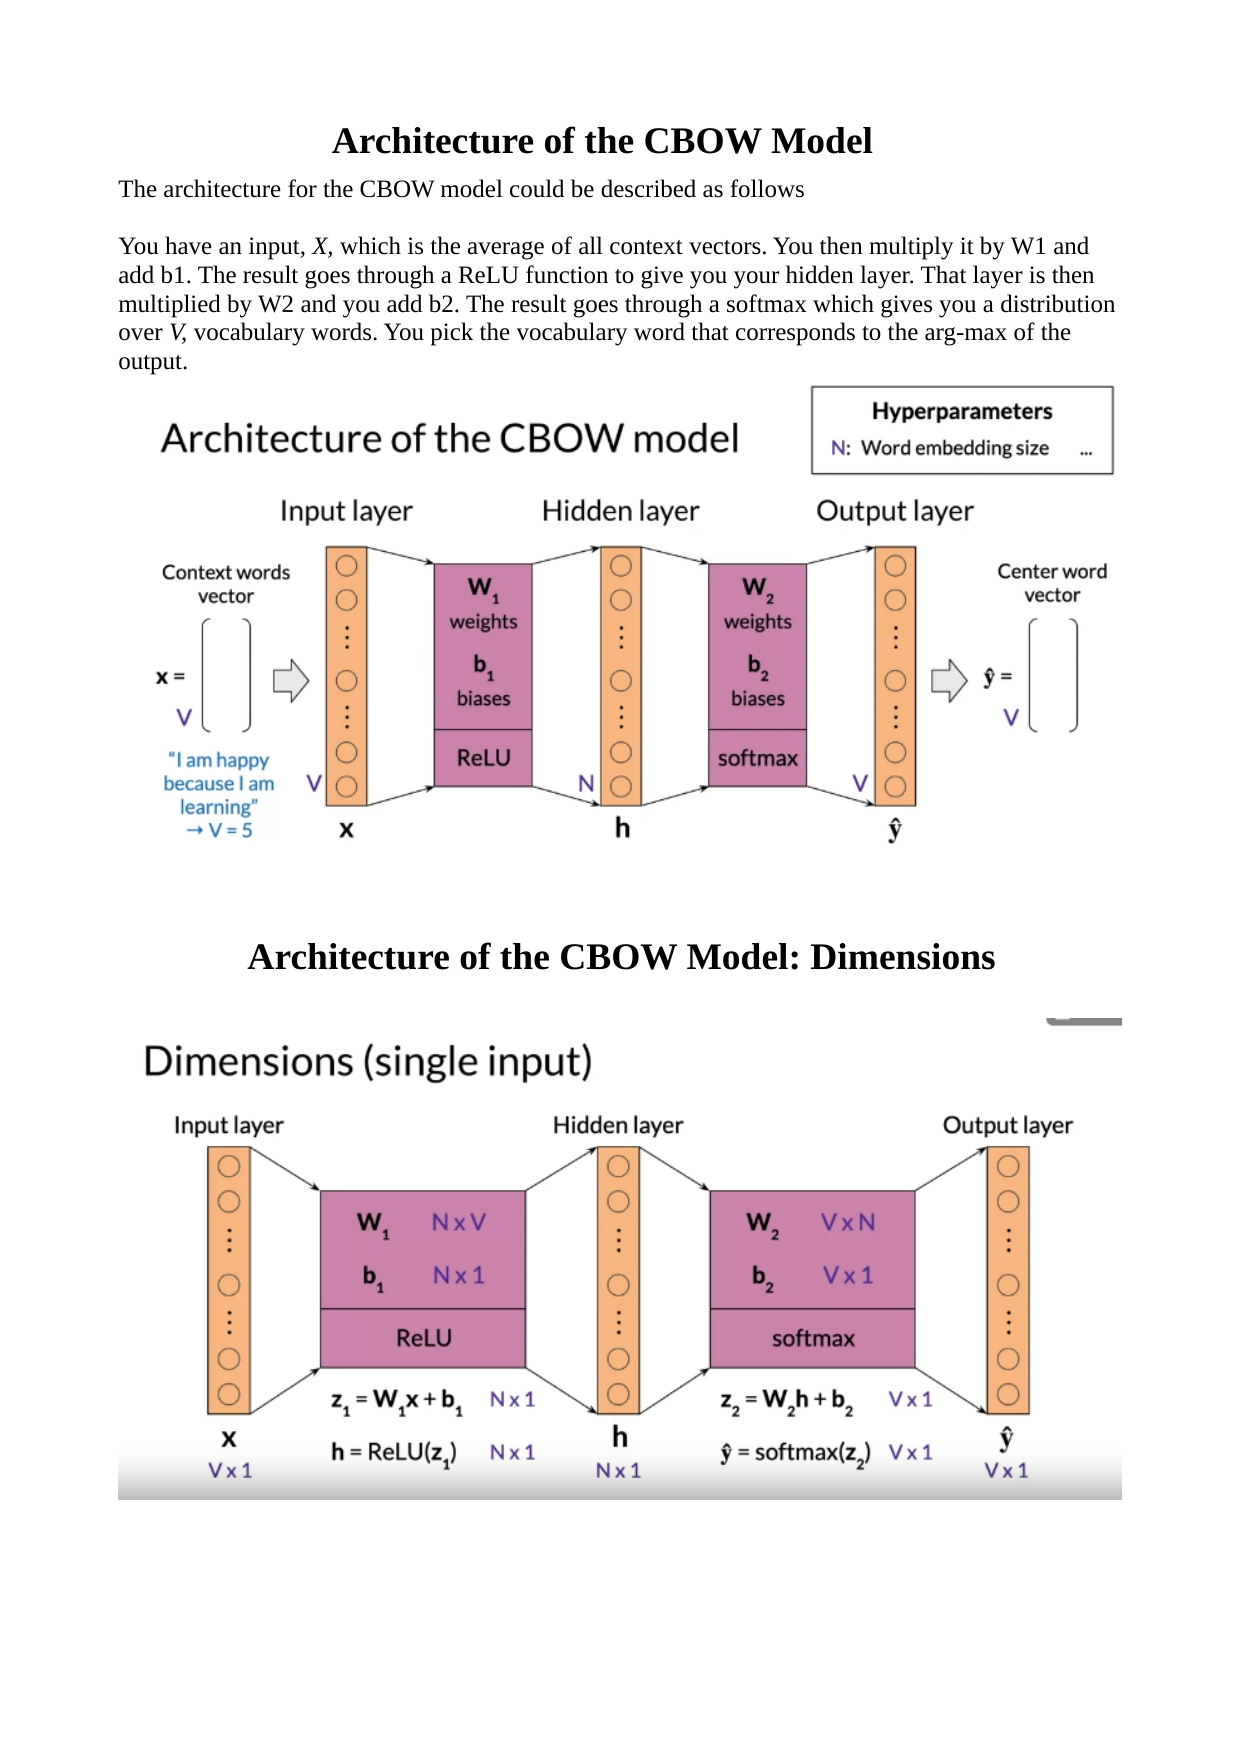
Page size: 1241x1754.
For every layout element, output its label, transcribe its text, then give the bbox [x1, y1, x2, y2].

subtitle Architecture of the CBOW Model: Dimensions [118, 934, 1122, 977]
text The architecture for the CBOW model could be described as follows [118, 174, 1122, 202]
picture [118, 375, 1123, 852]
subtitle Architecture of the CBOW Model [118, 118, 1122, 161]
picture [118, 1018, 1123, 1500]
text You have an input, X, which is the average of all context vectors. You then multiply it by W1​ and add b1​. The result goes through a ReLU function to give you your hidden layer. That layer is then multiplied by W2​ and you add b2​. The result goes through a softmax which gives you a distribution over V, vocabulary words. You pick the vocabulary word that corresponds to the arg-max of the output. [118, 231, 1122, 375]
